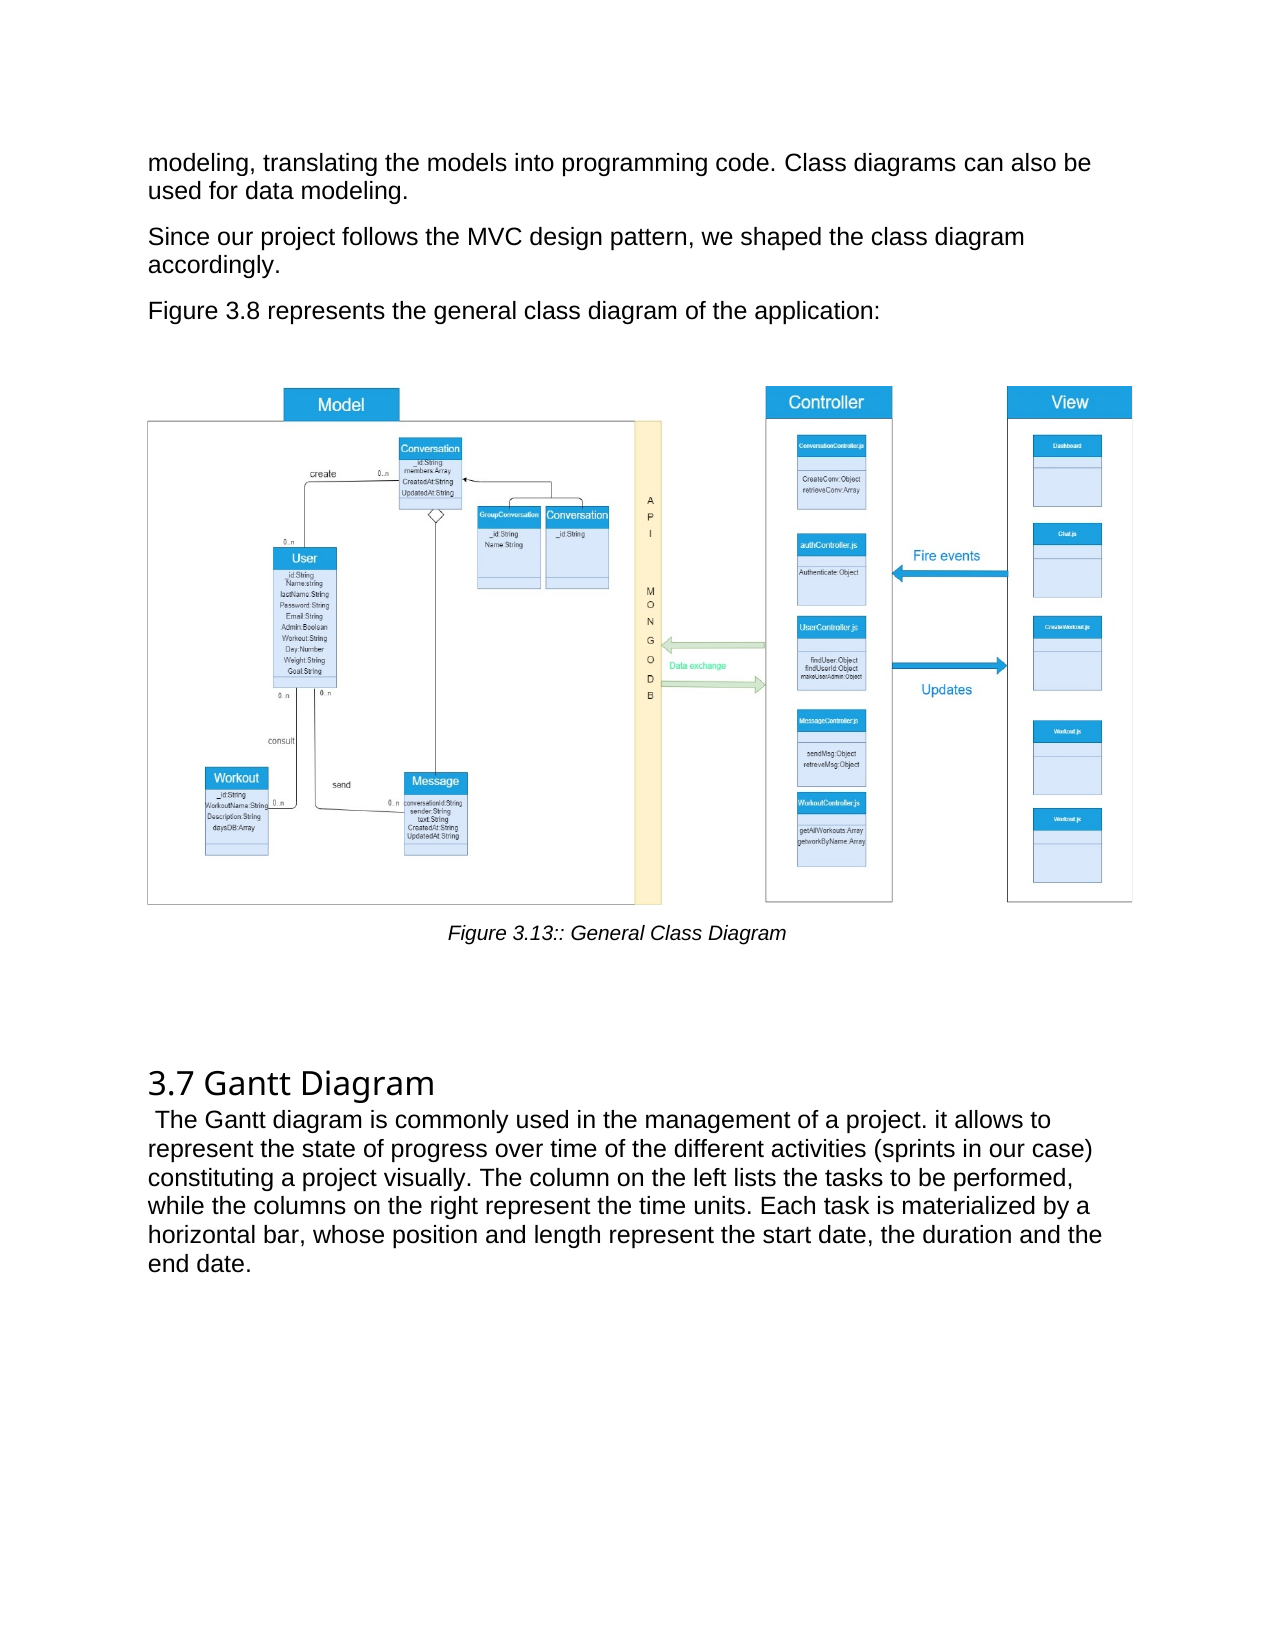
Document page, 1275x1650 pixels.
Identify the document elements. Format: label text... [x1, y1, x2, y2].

subtitle 3.7 Gantt Diagram [148, 1059, 1127, 1105]
text Figure ‎3.13:: General Class Diagram [373, 921, 1127, 945]
text modeling, translating the models into programming code. Class diagrams can also be used for data modeling. [148, 148, 1127, 205]
text Since our project follows the MVC design pattern, we shaped the class diagram accordingly. [148, 222, 1127, 279]
text The Gantt diagram is commonly used in the management of a project. it allows to represent the state of progress over time of the different activities (sprints in our case) constituting a project visually. The column on the left lists the tasks to be performed, while the columns on the right represent the time units. Each task is materialized by a horizontal bar, whose position and length represent the start date, the duration and the end date. [148, 1105, 1127, 1277]
text Figure 3.8 represents the general class diagram of the application: [148, 296, 1127, 325]
